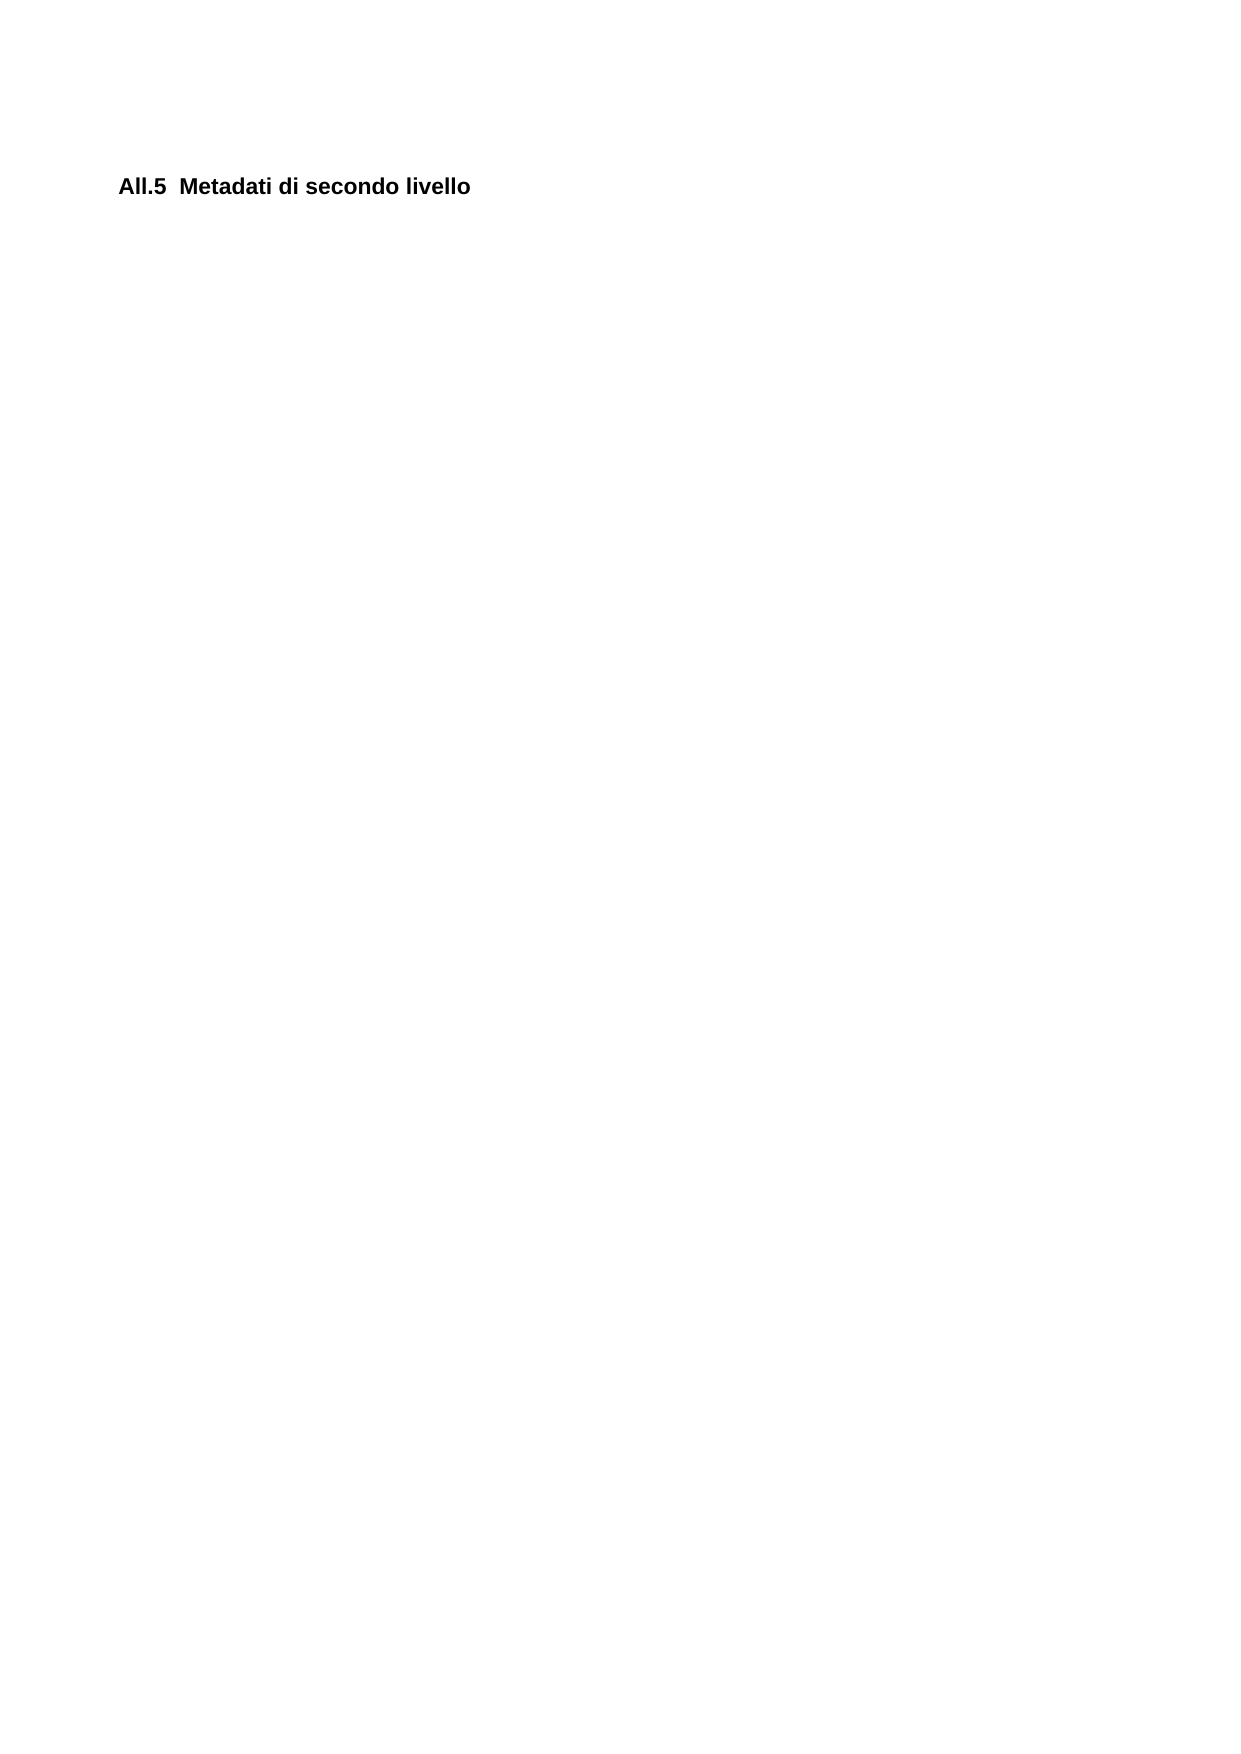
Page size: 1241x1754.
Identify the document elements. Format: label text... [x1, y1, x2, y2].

subtitle All.5 Metadati di secondo livello [118, 173, 1122, 199]
